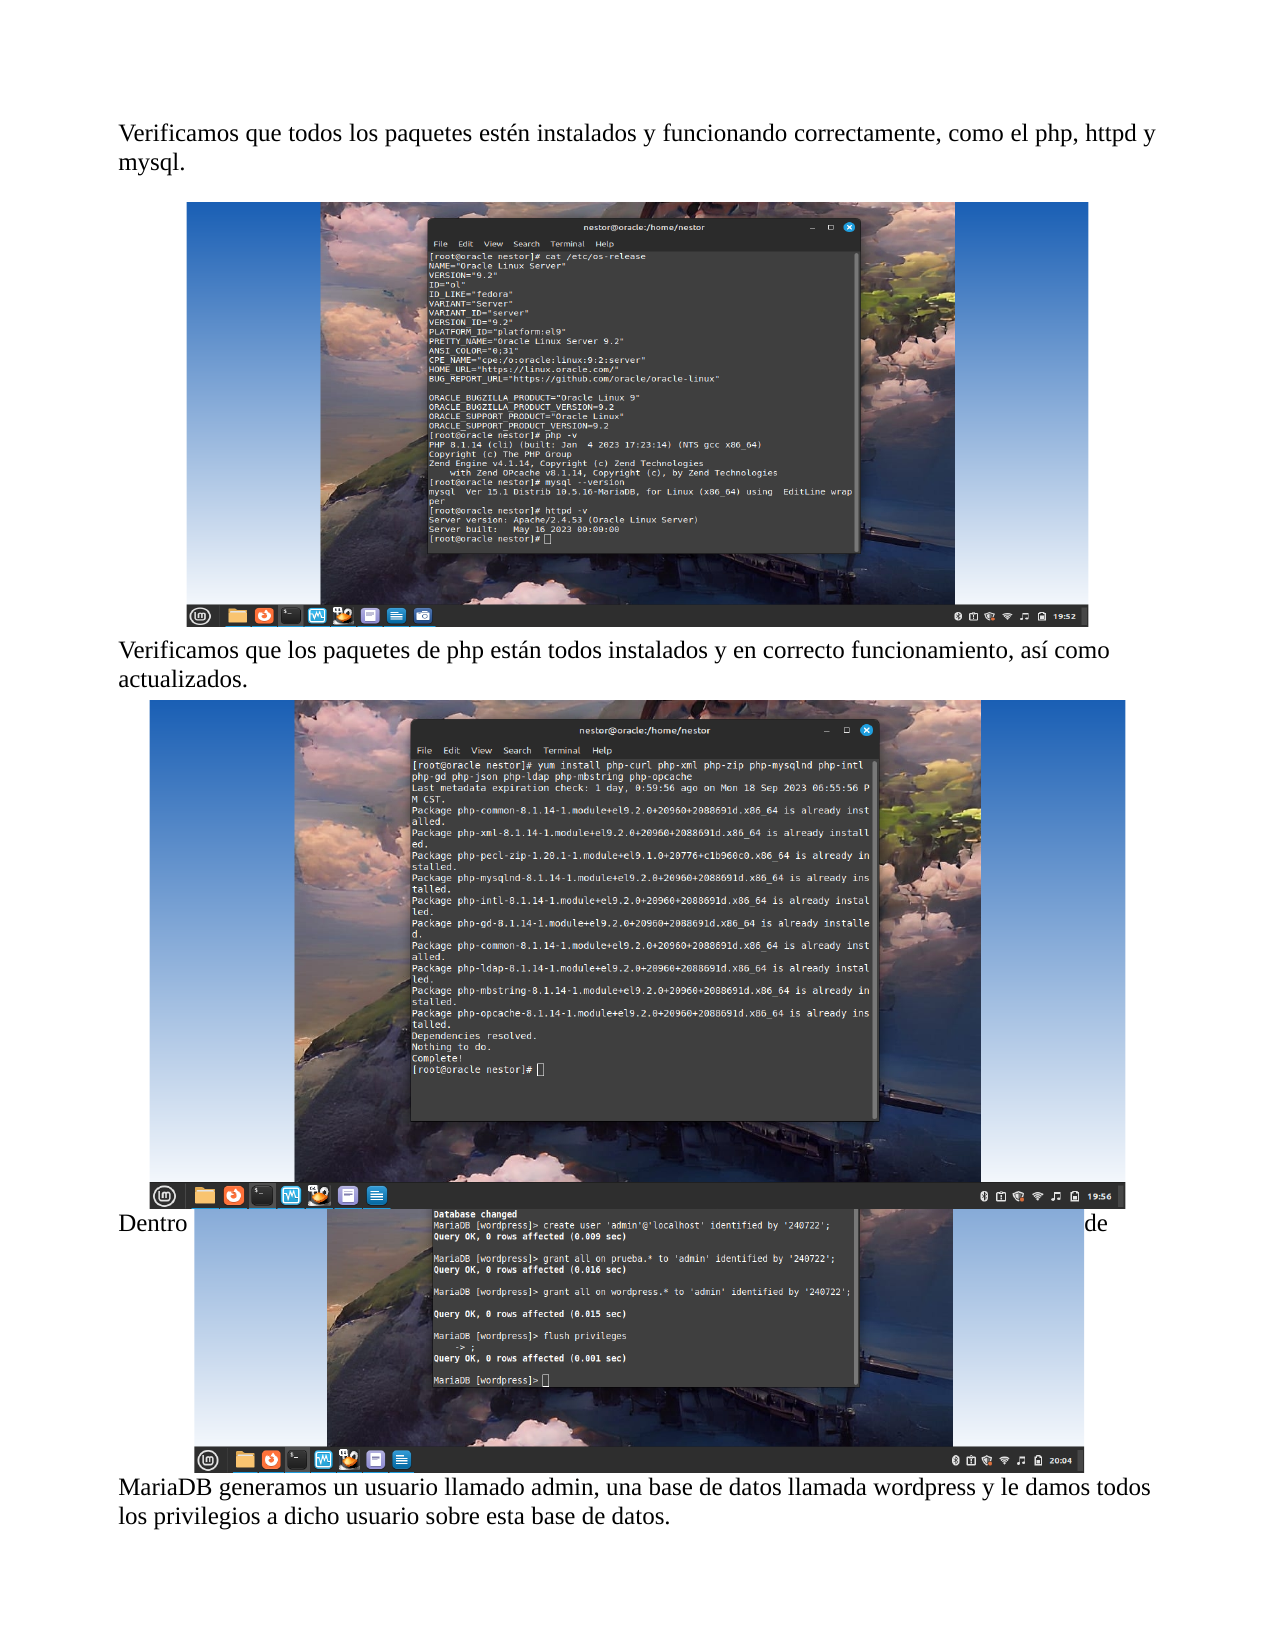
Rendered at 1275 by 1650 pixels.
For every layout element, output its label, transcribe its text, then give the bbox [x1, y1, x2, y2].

text Verificamos que todos los paquetes estén instalados y funcionando correctamente, como el php, httpd y mysql. [118, 118, 1157, 176]
text Verificamos que los paquetes de php están todos instalados y en correcto funcionamiento, así como actualizados. [118, 636, 1157, 693]
text Dentro de MariaDB generamos un usuario llamado admin, una base de datos llamada wordpress y le damos todos los privilegios a dicho usuario sobre esta base de datos. [118, 894, 1157, 1530]
